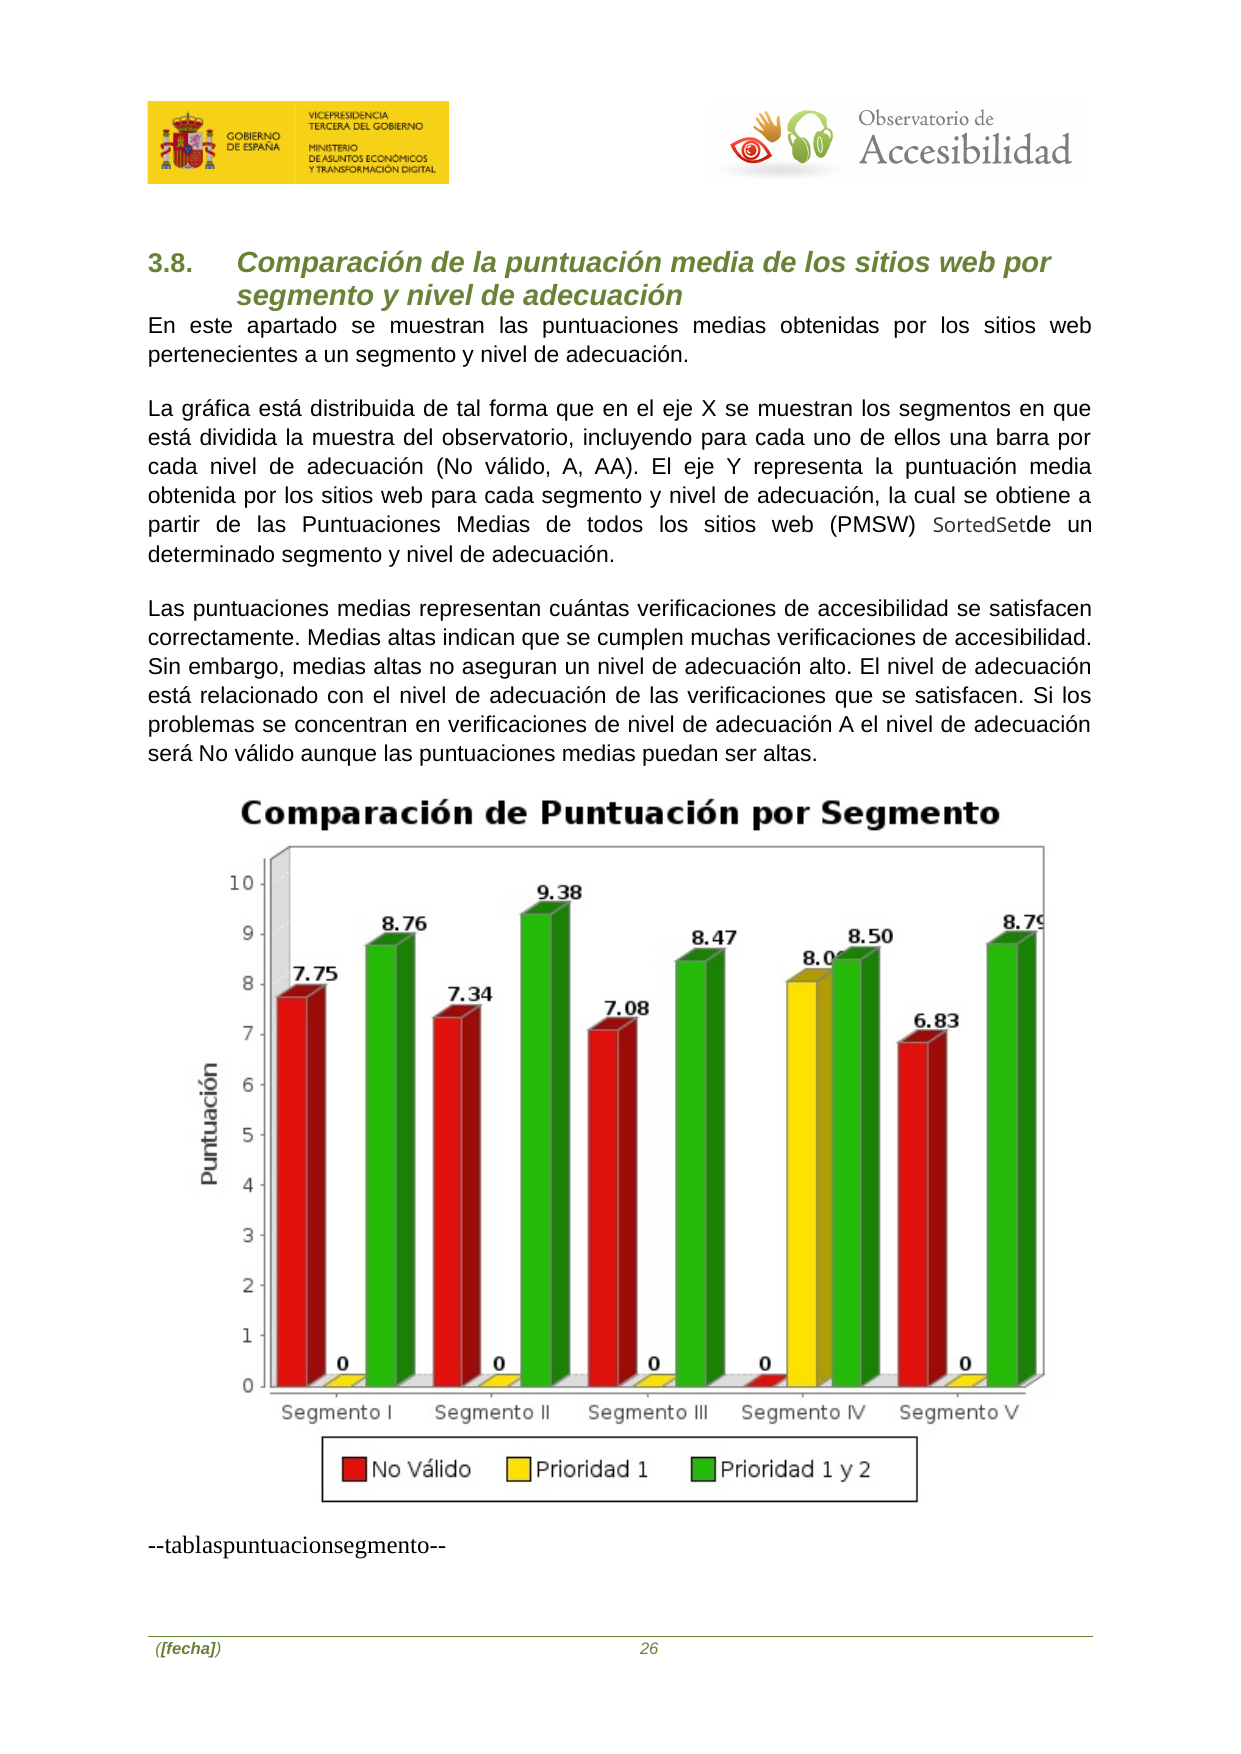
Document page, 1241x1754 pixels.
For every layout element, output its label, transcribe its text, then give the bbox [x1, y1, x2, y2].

text En este apartado se muestran las puntuaciones medias obtenidas por los sitios web pertenecientes a un segmento y nivel de adecuación. [148, 312, 1092, 367]
text Las puntuaciones medias representan cuántas verificaciones de accesibilidad se satisfacen correctamente. Medias altas indican que se cumplen muchas verificaciones de accesibilidad. Sin embargo, medias altas no aseguran un nivel de adecuación alto. El nivel de adecuación está relacionado con el nivel de adecuación de las verificaciones que se satisfacen. Si los problemas se concentran en verificaciones de nivel de adecuación A el nivel de adecuación será No válido aunque las puntuaciones medias puedan ser altas. [148, 595, 1092, 766]
text La gráfica está distribuida de tal forma que en el eje X se muestran los segmentos en que está dividida la muestra del observatorio, incluyendo para cada uno de ellos una barra por cada nivel de adecuación (No válido, A, AA). El eje Y representa la puntuación media obtenida por los sitios web para cada segmento y nivel de adecuación, la cual se obtiene a partir de las Puntuaciones Medias de todos los sitios web (PMSW) SortedSetde un determinado segmento y nivel de adecuación. [148, 395, 1092, 567]
subtitle Comparación de la puntuación media de los sitios web por segmento y nivel de adecuación [148, 245, 1092, 312]
picture [147, 101, 450, 184]
picture [178, 793, 1062, 1504]
text --tablaspuntuacionsegmento-- [148, 1530, 1092, 1559]
picture [710, 101, 1086, 184]
